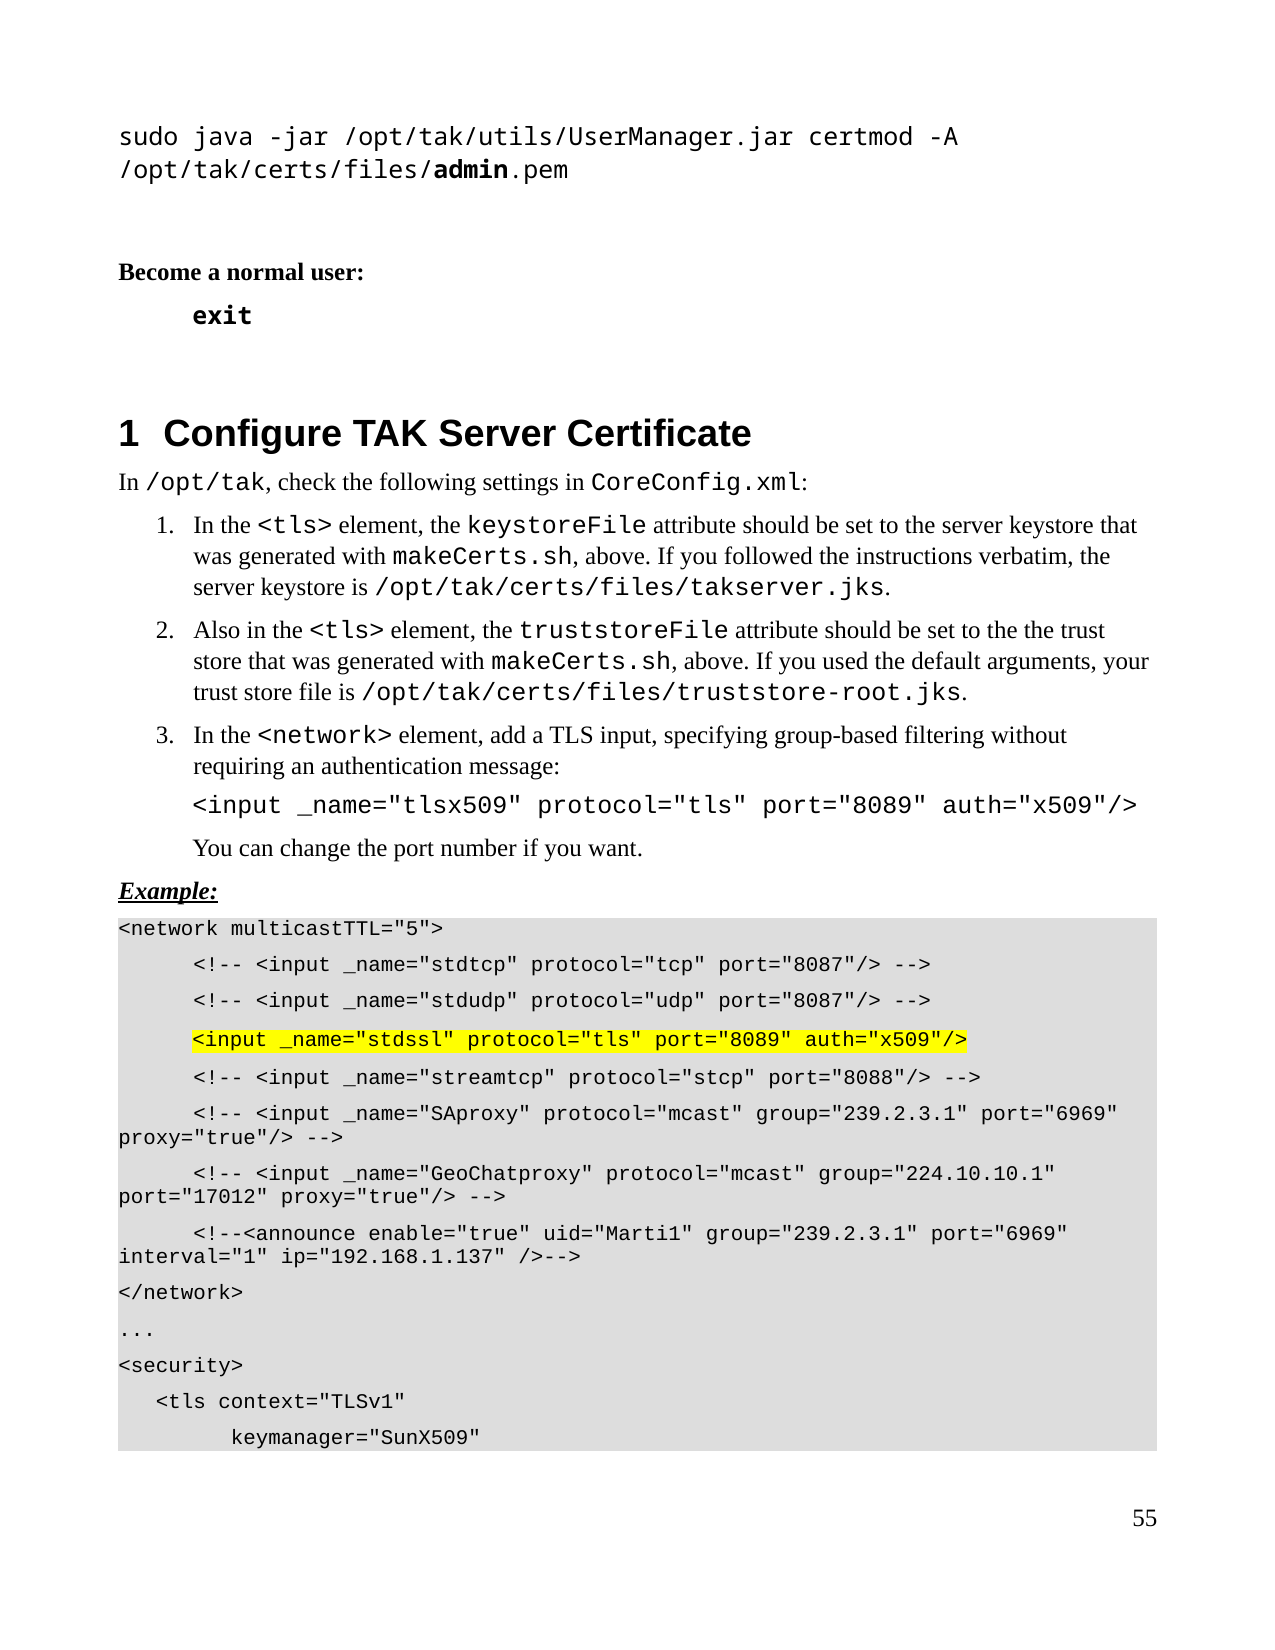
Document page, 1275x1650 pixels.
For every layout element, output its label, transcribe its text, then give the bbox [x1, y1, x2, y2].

text <!--<announce enable="true" uid="Marti1" group="239.2.3.1" port="6969" interval="1" ip="192.168.1.137" />--> [118, 1223, 1157, 1270]
text <!-- <input _name="stdtcp" protocol="tcp" port="8087"/> --> [118, 954, 1157, 977]
text Example: [118, 876, 1157, 905]
text In /opt/tak, check the following settings in CoreConfig.xml: [118, 467, 1157, 498]
text <!-- <input _name="stdudp" protocol="udp" port="8087"/> --> [118, 990, 1157, 1013]
text </network> [118, 1282, 1157, 1306]
text Become a normal user: [118, 257, 1157, 285]
subtitle Configure TAK Server Certificate [118, 411, 1157, 454]
text You can change the port number if you want. [118, 833, 1157, 864]
text <!-- <input _name="SAproxy" protocol="mcast" group="239.2.3.1" port="6969" proxy="true"/> --> [118, 1103, 1157, 1150]
text <tls context="TLSv1" [118, 1391, 1157, 1414]
list Also in the <tls> element, the truststoreFile attribute should be set to the the trust store that was generated with makeCerts.sh, above. If you used the default arguments, your trust store file is /opt/tak/certs/files/truststore-root.jks. [156, 615, 1157, 708]
list In the <network> element, add a TLS input, specifying group-based filtering without requiring an authentication message: [156, 720, 1157, 780]
text <input _name="stdssl" protocol="tls" port="8089" auth="x509"/> [118, 1026, 1157, 1054]
text exit [118, 298, 1157, 332]
text <!-- <input _name="streamtcp" protocol="stcp" port="8088"/> --> [118, 1067, 1157, 1091]
list In the <tls> element, the keystoreFile attribute should be set to the server keystore that was generated with makeCerts.sh, above. If you followed the instructions verbatim, the server keystore is /opt/tak/certs/files/takserver.jks. [156, 510, 1157, 603]
text sudo java -jar /opt/tak/utils/UserManager.jar certmod -A /opt/tak/certs/files/admin.pem [118, 118, 1098, 186]
text ... [118, 1318, 1157, 1342]
text <security> [118, 1355, 1157, 1378]
text <!-- <input _name="GeoChatproxy" protocol="mcast" group="224.10.10.1" port="17012" proxy="true"/> --> [118, 1163, 1157, 1210]
text <input _name="tlsx509" protocol="tls" port="8089" auth="x509"/> [118, 792, 1157, 821]
text keymanager="SunX509" [118, 1427, 1157, 1451]
text <network multicastTTL="5"> [118, 918, 1157, 941]
